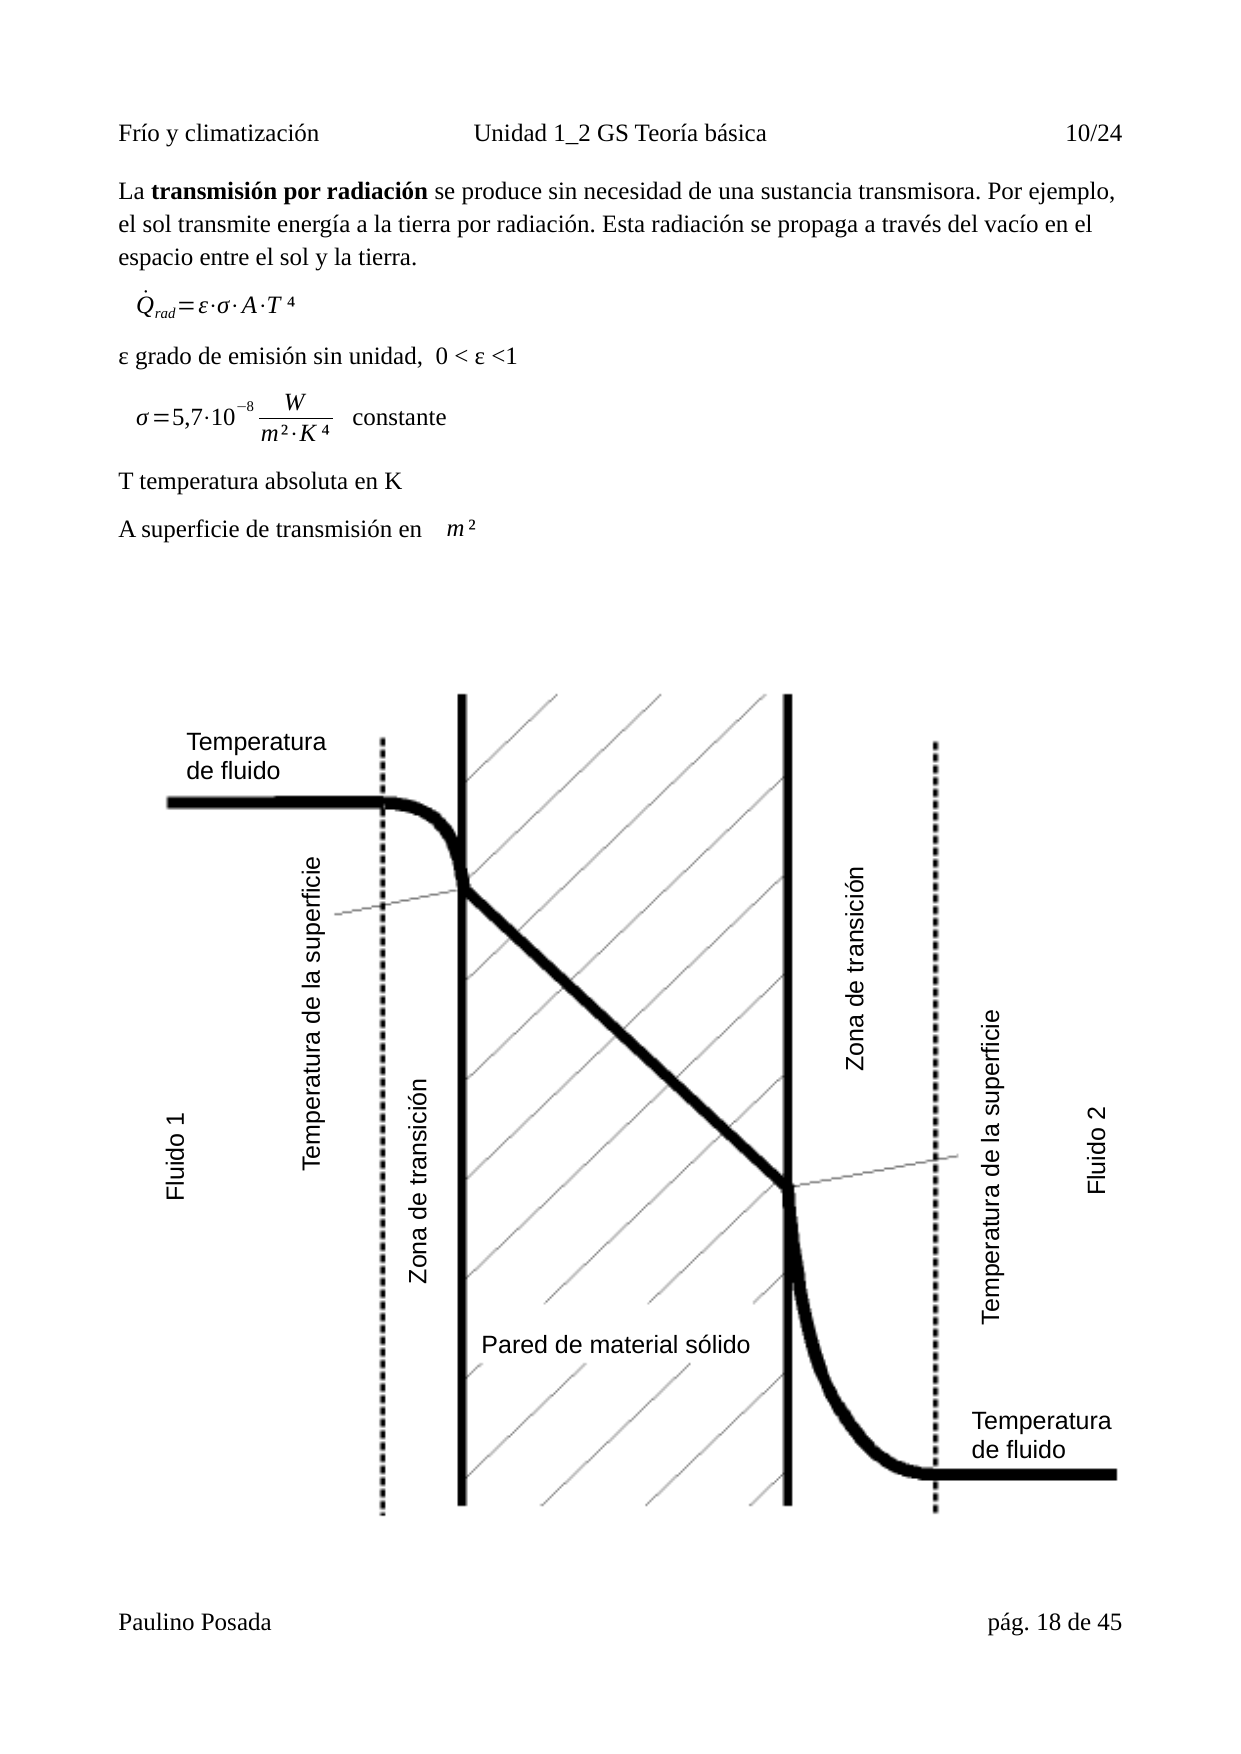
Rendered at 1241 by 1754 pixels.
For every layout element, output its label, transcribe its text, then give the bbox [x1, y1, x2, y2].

text T temperatura absoluta en K [118, 466, 1122, 495]
text constante [118, 388, 1122, 447]
picture [59, 677, 1182, 1524]
text A superficie de transmisión en [118, 514, 1122, 542]
text La transmisión por radiación se produce sin necesidad de una sustancia transmisora. Por ejemplo, el sol transmite energía a la tierra por radiación. Esta radiación se propaga a través del vacío en el espacio entre el sol y la tierra. [118, 176, 1122, 271]
text ε grado de emisión sin unidad, 0 < ε <1 [118, 341, 1122, 369]
